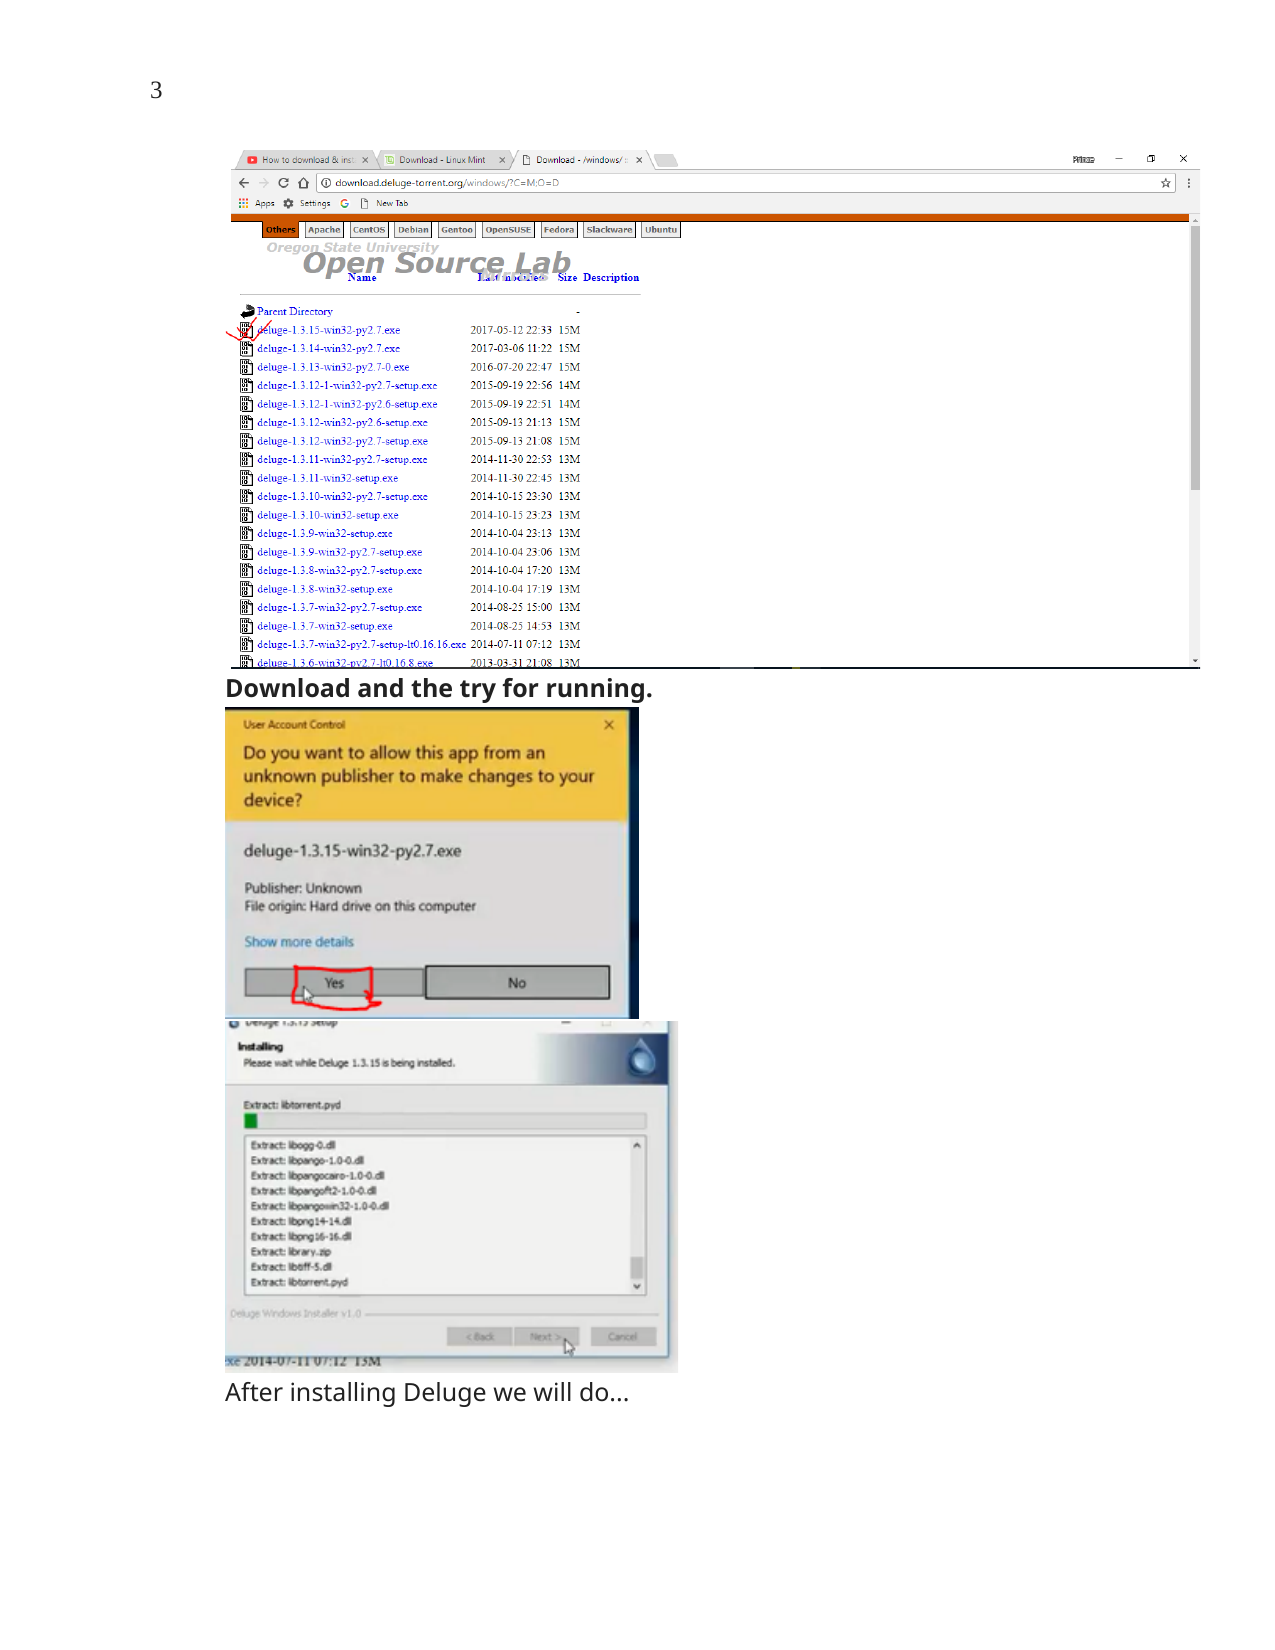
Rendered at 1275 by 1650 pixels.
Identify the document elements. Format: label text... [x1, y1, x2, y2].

picture [225, 707, 639, 1019]
list After installing Deluge we will do... [225, 1375, 1125, 1409]
picture [225, 150, 1200, 669]
list Download and the try for running. [225, 671, 1125, 705]
picture [225, 1021, 679, 1373]
